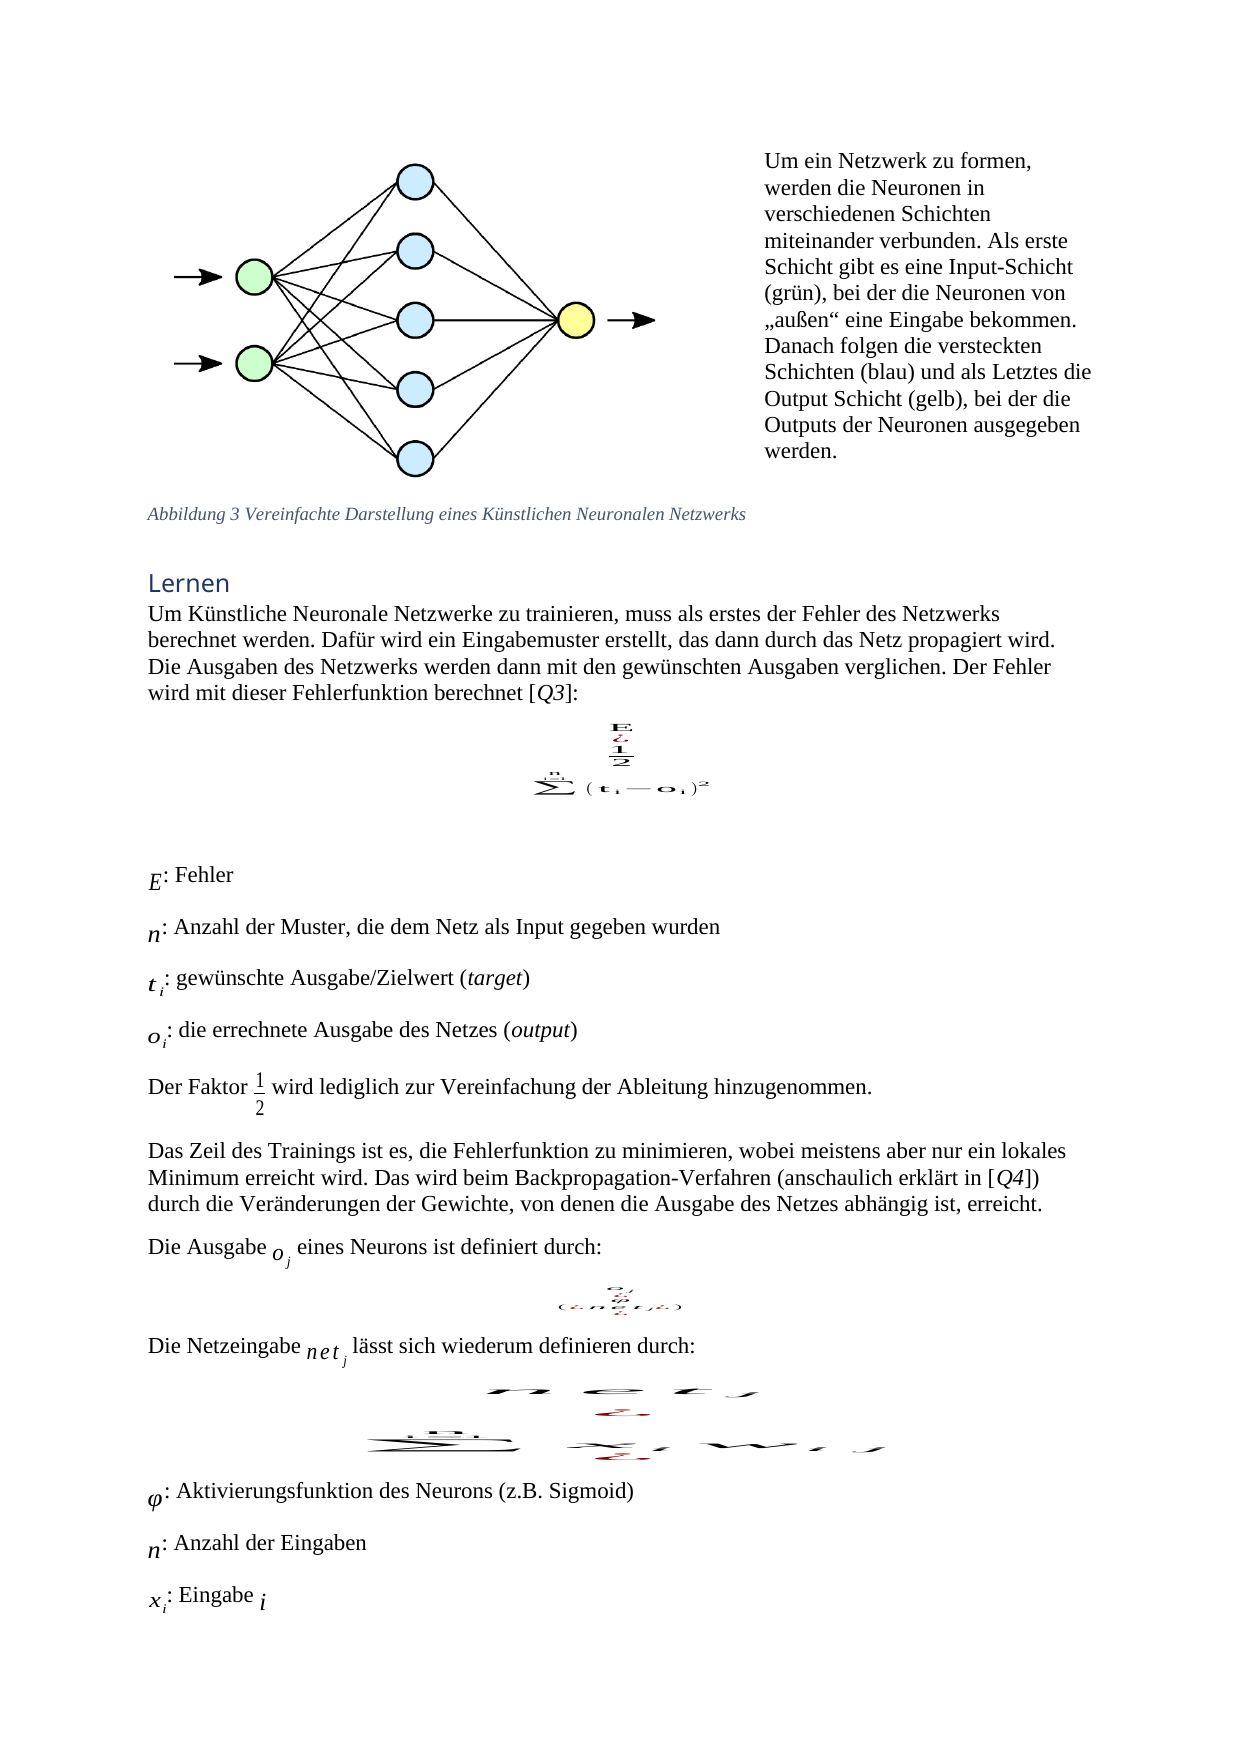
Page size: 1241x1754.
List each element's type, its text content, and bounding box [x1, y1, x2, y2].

text : Anzahl der Eingaben [148, 1529, 1093, 1564]
text : Fehler [148, 861, 1093, 896]
text Die Ausgabe eines Neurons ist definiert durch: [148, 1233, 1093, 1269]
text Um Künstliche Neuronale Netzwerke zu trainieren, muss als erstes der Fehler des Netzwerks berechnet werden. Dafür wird ein Eingabemuster erstellt, das dann durch das Netz propagiert wird. Die Ausgaben des Netzwerks werden dann mit den gewünschten Ausgaben verglichen. Der Fehler wird mit dieser Fehlerfunktion berechnet [Q3]: [148, 600, 1093, 705]
text : gewünschte Ausgabe/Zielwert (target) [148, 964, 1093, 999]
text Um ein Netzwerk zu formen, werden die Neuronen in verschiedenen Schichten miteinander verbunden. Als erste Schicht gibt es eine Input-Schicht (grün), bei der die Neuronen von „außen“ eine Eingabe bekommen. Danach folgen die versteckten Schichten (blau) und als Letztes die Output Schicht (gelb), bei der die Outputs der Neuronen ausgegeben werden. [148, 148, 1093, 464]
text Der Faktor wird lediglich zur Vereinfachung der Ableitung hinzugenommen. [148, 1068, 1093, 1121]
text Das Zeil des Trainings ist es, die Fehlerfunktion zu minimieren, wobei meistens aber nur ein lokales Minimum erreicht wird. Das wird beim Backpropagation-Verfahren (anschaulich erklärt in [Q4]) durch die Veränderungen der Gewichte, von denen die Ausgabe des Netzes abhängig ist, erreicht. [148, 1137, 1093, 1216]
text : Anzahl der Muster, die dem Netz als Input gegeben wurden [148, 913, 1093, 948]
text : Aktivierungsfunktion des Neurons (z.B. Sigmoid) [148, 1477, 1093, 1512]
text : die errechnete Ausgabe des Netzes (output) [148, 1016, 1093, 1051]
text Die Netzeingabe lässt sich wiederum definieren durch: [148, 1333, 1093, 1369]
text : Eingabe [148, 1581, 1093, 1616]
text Abbildung 3 Vereinfachte Darstellung eines Künstlichen Neuronalen Netzwerks [147, 502, 764, 524]
subtitle Lernen [148, 566, 1093, 600]
